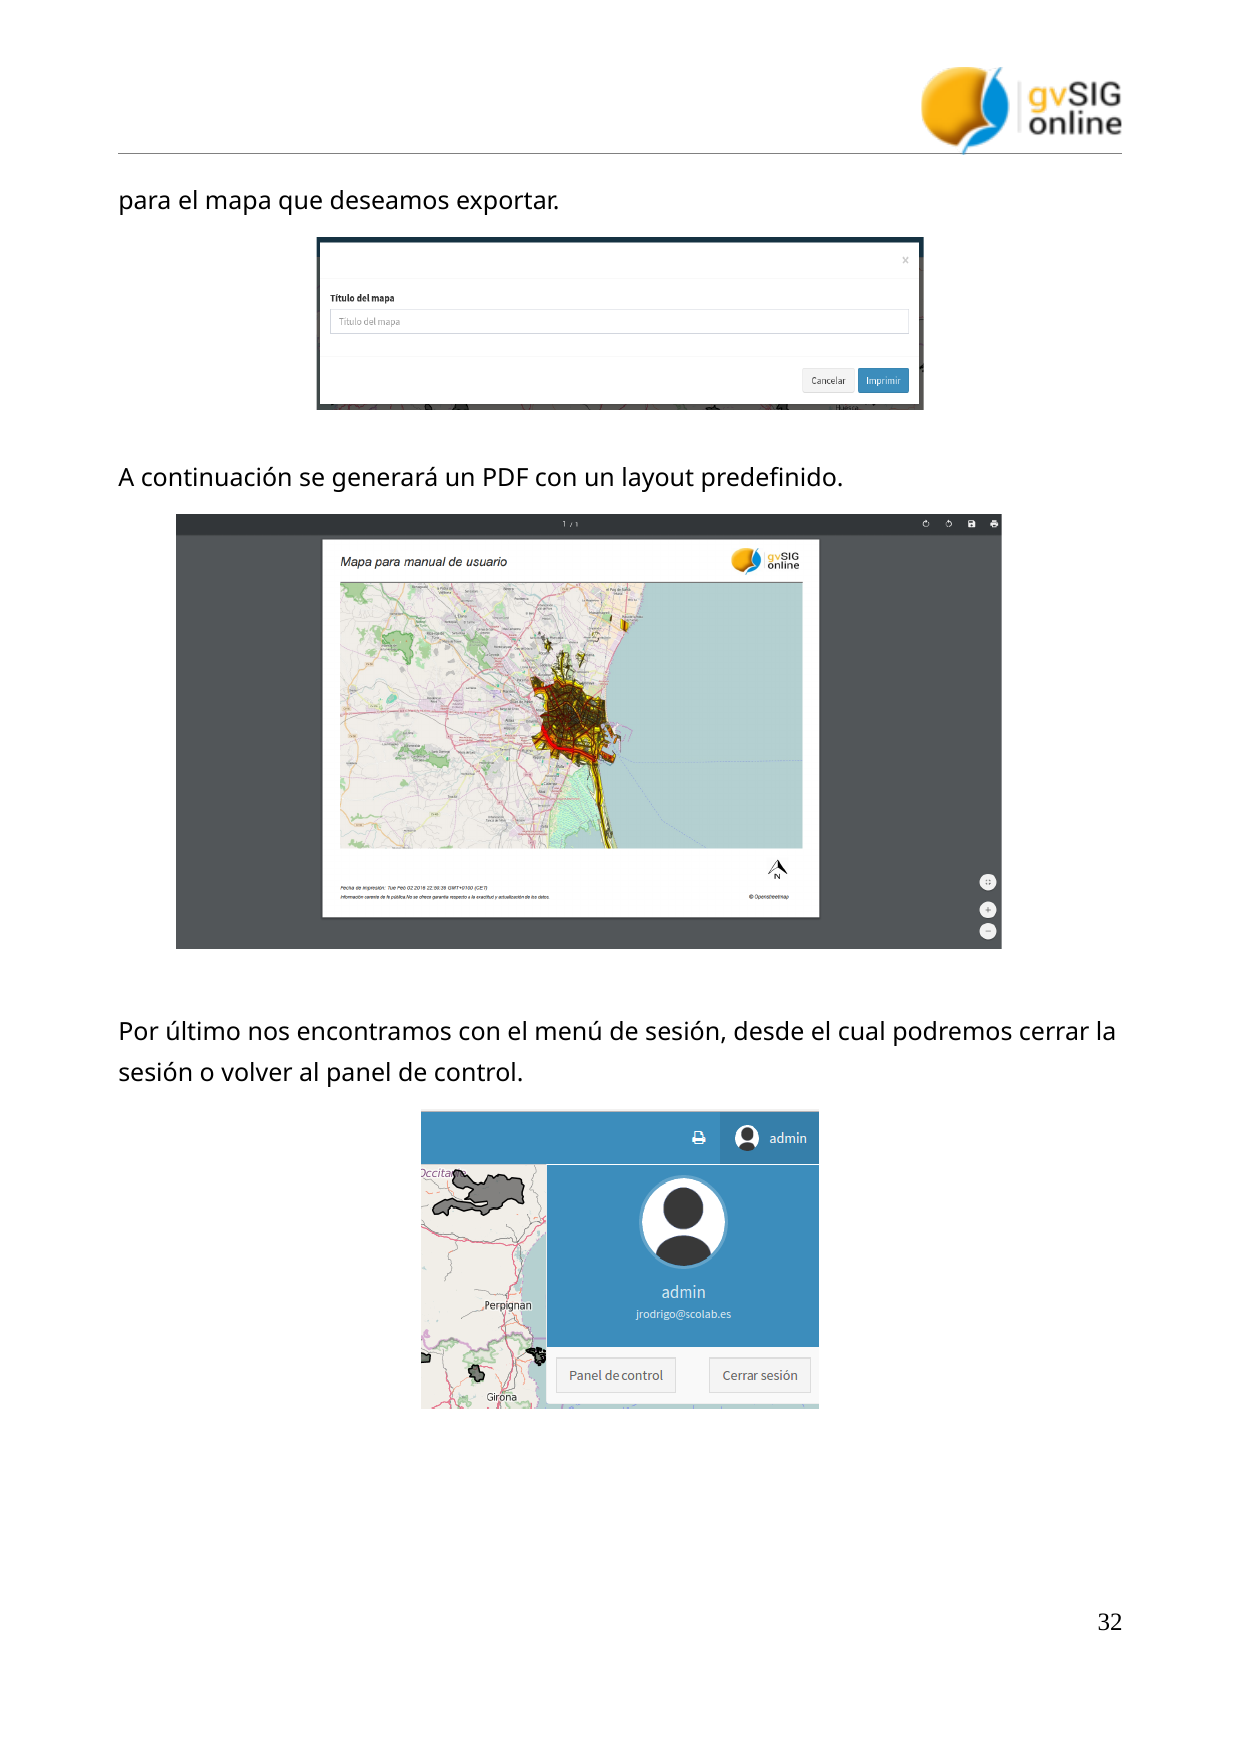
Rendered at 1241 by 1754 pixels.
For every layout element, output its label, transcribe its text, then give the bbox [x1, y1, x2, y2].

picture [421, 1109, 819, 1409]
picture [316, 237, 924, 410]
picture [176, 514, 1002, 949]
text para el mapa que deseamos exportar. [118, 182, 1122, 216]
text Por último nos encontramos con el menú de sesión, desde el cual podremos cerrar la sesión o volver al panel de control. [118, 1013, 1122, 1088]
picture [921, 67, 1122, 155]
text A continuación se generará un PDF con un layout predefinido. [118, 459, 1122, 493]
